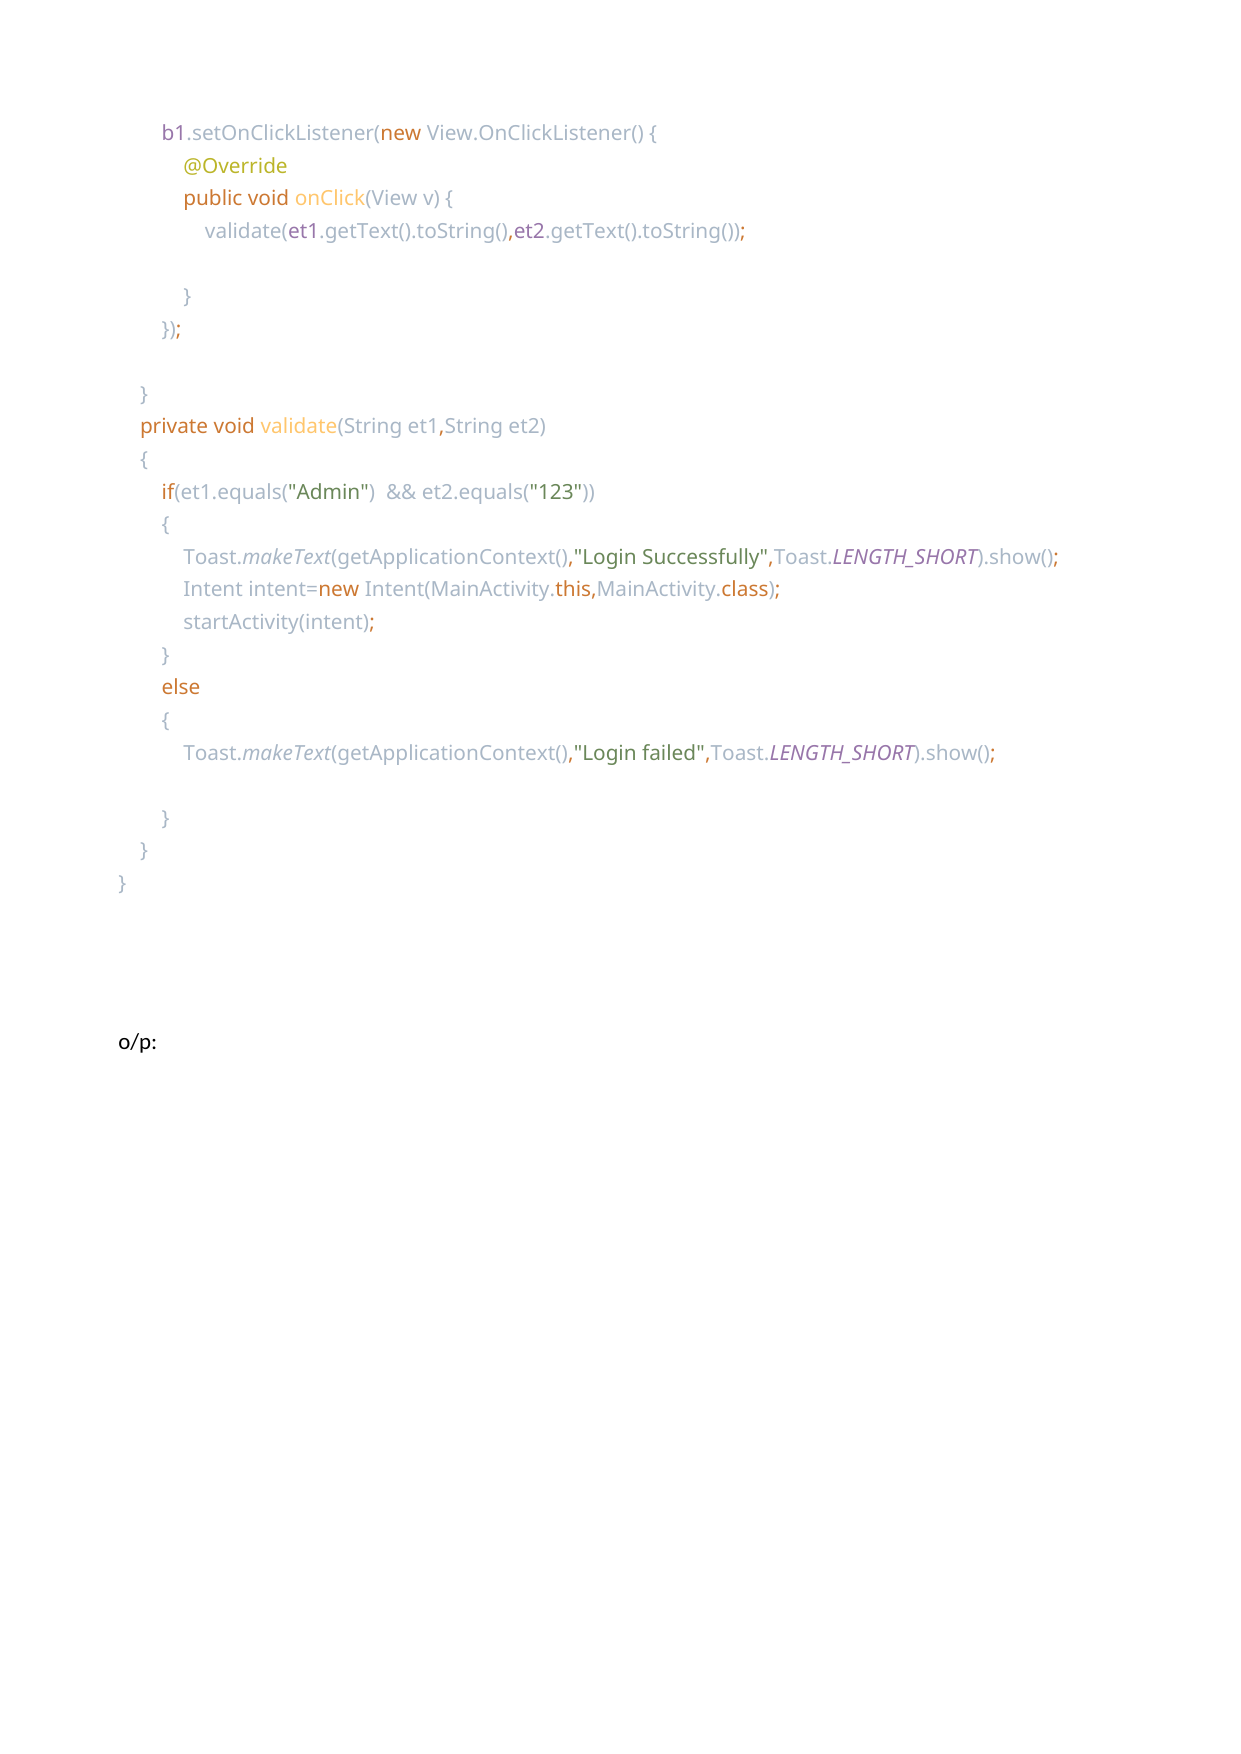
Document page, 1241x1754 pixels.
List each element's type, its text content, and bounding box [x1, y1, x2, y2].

text b1.setOnClickListener(new View.OnClickListener() { @Override public void onClick(View v) { validate(et1.getText().toString(),et2.getText().toString()); } }); } private void validate(String et1,String et2) { if(et1.equals("Admin") && et2.equals("123")) { Toast.makeText(getApplicationContext(),"Login Successfully",Toast.LENGTH_SHORT).show(); Intent intent=new Intent(MainActivity.this,MainActivity.class); startActivity(intent); } else { Toast.makeText(getApplicationContext(),"Login failed",Toast.LENGTH_SHORT).show(); } } } [118, 118, 1122, 896]
text o/p: [118, 1027, 1122, 1056]
